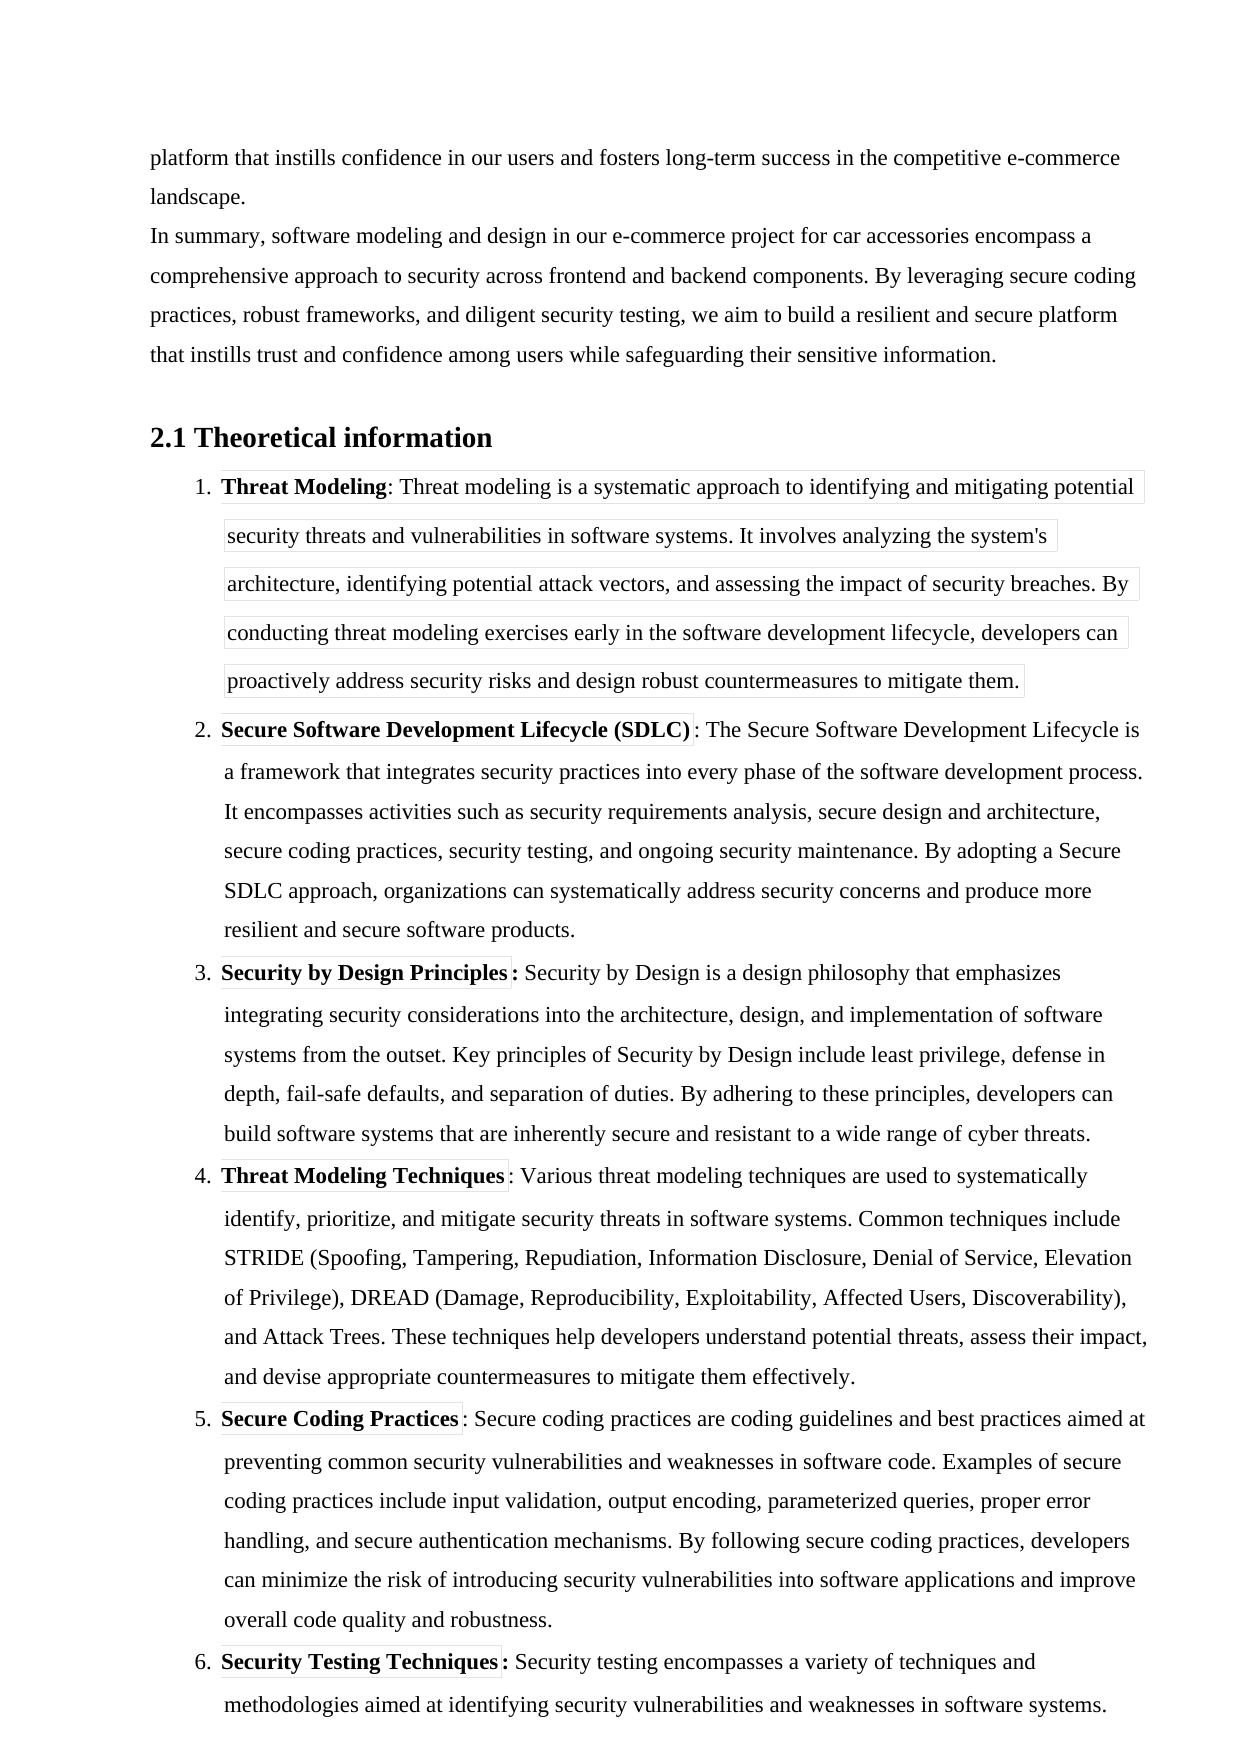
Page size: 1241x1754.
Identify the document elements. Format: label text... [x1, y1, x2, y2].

text 2.1 Theoretical information [150, 420, 1152, 453]
text In summary, software modeling and design in our e-commerce project for car accessories encompass a comprehensive approach to security across frontend and backend components. By leveraging secure coding practices, robust frameworks, and diligent security testing, we aim to build a resilient and secure platform that instills trust and confidence among users while safeguarding their sensitive information. [150, 222, 1152, 367]
text platform that instills confidence in our users and fosters long-term success in the competitive e-commerce landscape. [150, 143, 1152, 209]
list Security Testing Techniques: Security testing encompasses a variety of techniques and methodologies aimed at identifying security vulnerabilities and weaknesses in software systems. [194, 1645, 1152, 1717]
list Secure Coding Practices: Secure coding practices are coding guidelines and best practices aimed at preventing common security vulnerabilities and weaknesses in software code. Examples of secure coding practices include input validation, output encoding, parameterized queries, proper error handling, and secure authentication mechanisms. By following secure coding practices, developers can minimize the risk of introducing security vulnerabilities into software applications and improve overall code quality and robustness. [194, 1402, 1152, 1632]
list Secure Software Development Lifecycle (SDLC): The Secure Software Development Lifecycle is a framework that integrates security practices into every phase of the software development process. It encompasses activities such as security requirements analysis, secure design and architecture, secure coding practices, security testing, and ongoing security maintenance. By adopting a Secure SDLC approach, organizations can systematically address security concerns and produce more resilient and secure software products. [194, 713, 1152, 943]
list Security by Design Principles: Security by Design is a design philosophy that emphasizes integrating security considerations into the architecture, design, and implementation of software systems from the outset. Key principles of Security by Design include least privilege, defense in depth, fail-safe defaults, and separation of duties. By adhering to these principles, developers can build software systems that are inherently secure and resistant to a wide range of cyber threats. [194, 956, 1152, 1146]
list Threat Modeling: Threat modeling is a systematic approach to identifying and mitigating potential security threats and vulnerabilities in software systems. It involves analyzing the system's architecture, identifying potential attack vectors, and assessing the impact of security breaches. By conducting threat modeling exercises early in the software development lifecycle, developers can proactively address security risks and design robust countermeasures to mitigate them. [194, 470, 1152, 697]
list Threat Modeling Techniques: Various threat modeling techniques are used to systematically identify, prioritize, and mitigate security threats in software systems. Common techniques include STRIDE (Spoofing, Tampering, Repudiation, Information Disclosure, Denial of Service, Elevation of Privilege), DREAD (Damage, Reproducibility, Exploitability, Affected Users, Discoverability), and Attack Trees. These techniques help developers understand potential threats, assess their impact, and devise appropriate countermeasures to mitigate them effectively. [194, 1159, 1152, 1389]
